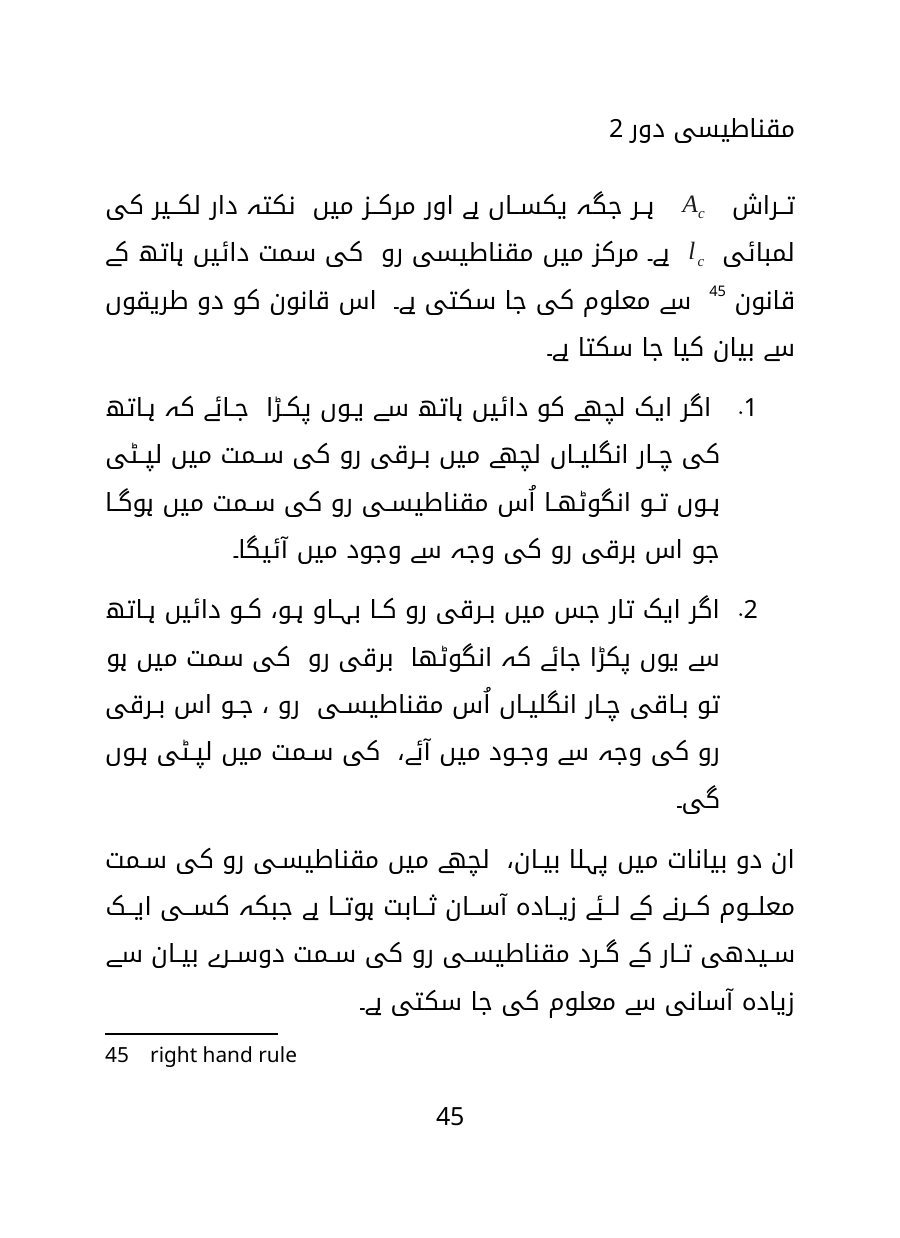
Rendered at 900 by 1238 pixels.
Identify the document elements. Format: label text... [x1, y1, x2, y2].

text شکل 2.7 میں ایک سادہ مقناطیسی نظام دکھایا گیا ہے جس میں مقناطیسی دباؤ مقناطیسی مرکز میں مقناطیسی رو کو جنم دیتی ہے۔ یہاں مرکز کا رقبہ عمودی تراش ہر جگہ یکساں ہے اور مرکز میں نکتہ دار لکیر کی لمبائیہے۔ مرکز میں مقناطیسی رو کی سمت دائیں ہاتھ کے قانون سے معلوم کی جا سکتی ہے۔ اس قانون کو دو طریقوں سے بیان کیا جا سکتا ہے۔ [105, 182, 795, 372]
list اگر ایک لچھے کو دائیں ہاتھ سے یوں پکڑا جائے کہ ہاتھ کی چار انگلیاں لچھے میں برقی رو کی سمت میں لپٹی ہوں تو انگوٹھا اُس مقناطیسی رو کی سمت میں ہوگا جو اس برقی رو کی وجہ سے وجود میں آئیگا۔ [105, 384, 757, 574]
text right hand rule [105, 1040, 795, 1068]
list اگر ایک تار جس میں برقی رو کا بہاو ہو، کو دائیں ہاتھ سے یوں پکڑا جائے کہ انگوٹھا برقی رو کی سمت میں ہو تو باقی چار انگلیاں اُس مقناطیسی رو ، جو اس برقی رو کی وجہ سے وجود میں آئے، کی سمت میں لپٹی ہوں گی۔ [105, 587, 757, 823]
text ان دو بیانات میں پہلا بیان، لچھے میں مقناطیسی رو کی سمت معلوم کرنے کے لئے زیادہ آسان ثابت ہوتا ہے جبکہ کسی ایک سیدھی تار کے گرد مقناطیسی رو کی سمت دوسرے بیان سے زیادہ آسانی سے معلوم کی جا سکتی ہے۔ [105, 836, 795, 1026]
